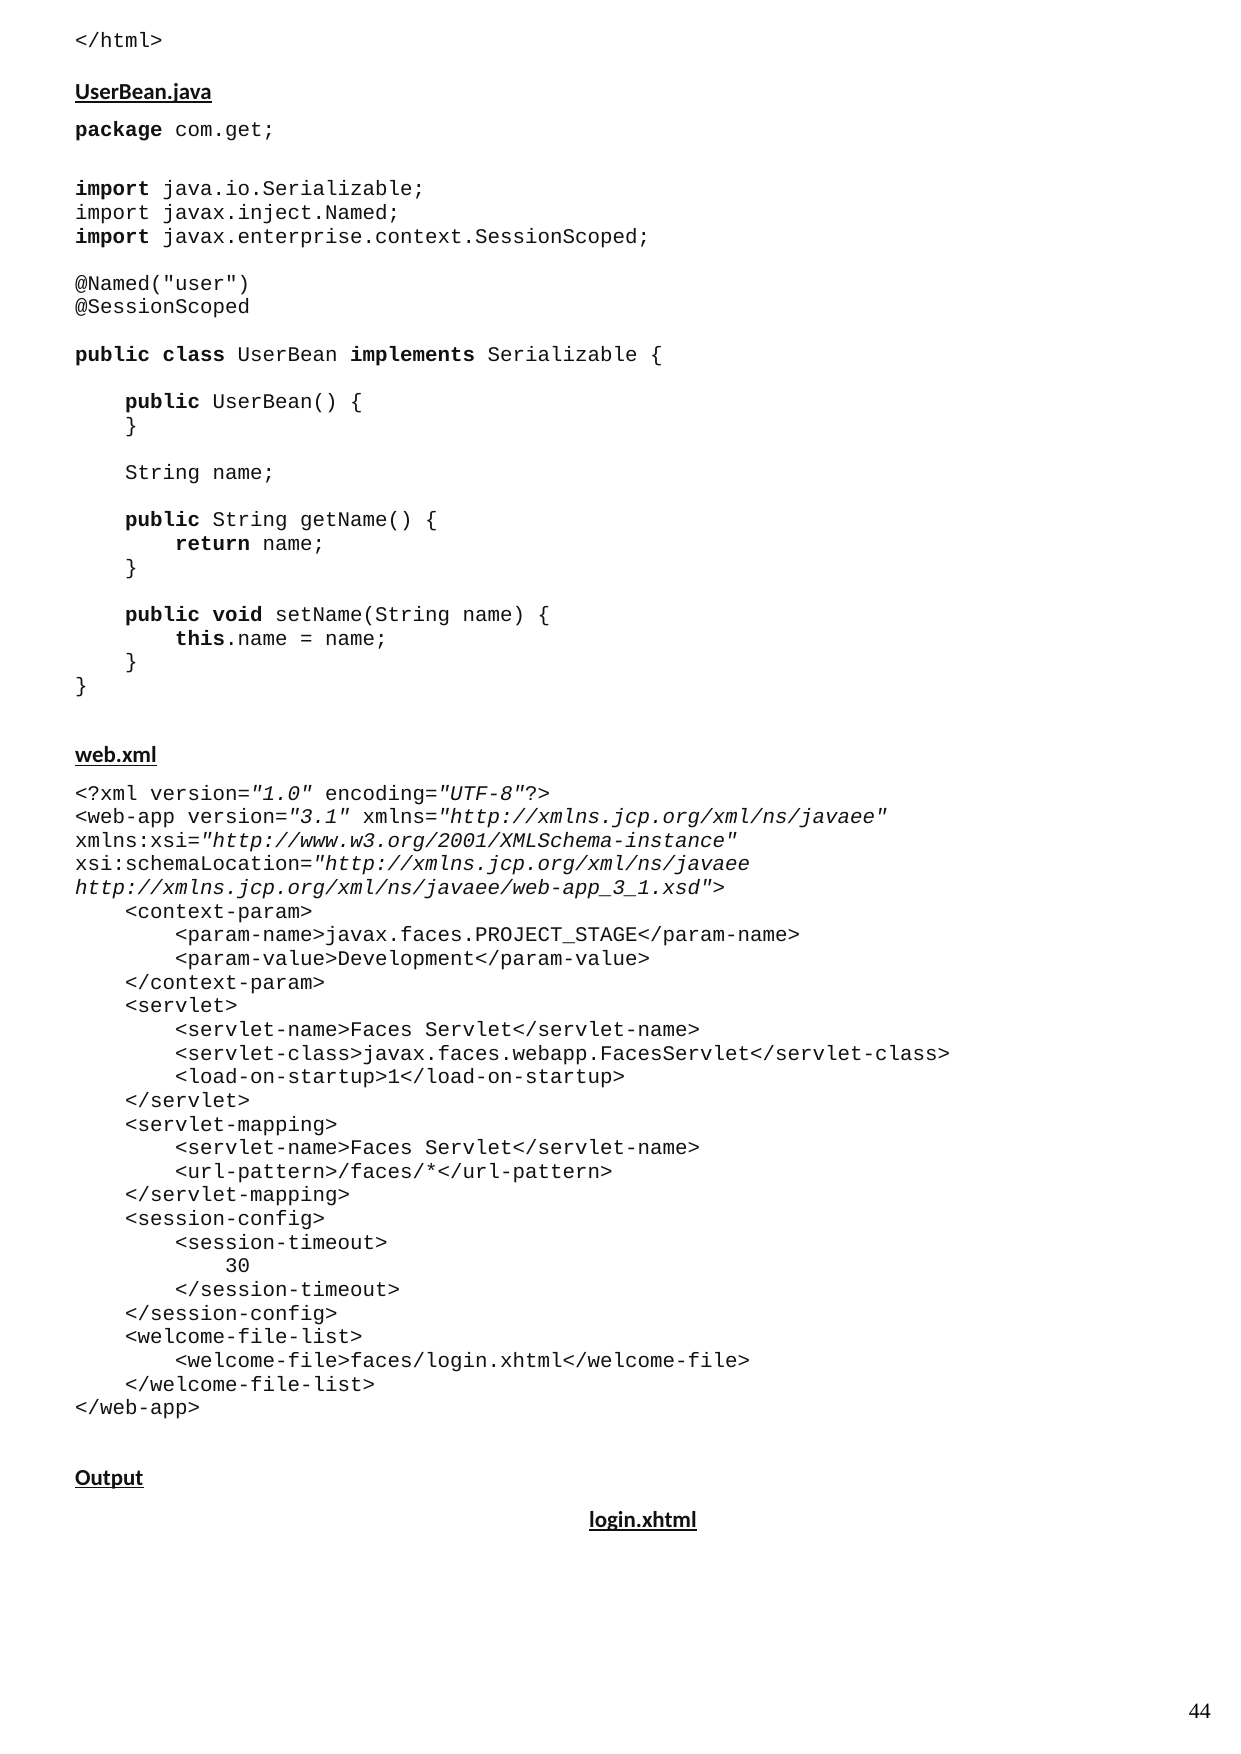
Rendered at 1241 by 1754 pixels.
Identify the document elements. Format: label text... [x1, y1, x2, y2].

text <servlet-class>javax.faces.webapp.FacesServlet</servlet-class> [75, 1043, 1211, 1066]
text <servlet-name>Faces Servlet</servlet-name> [75, 1137, 1211, 1161]
text import javax.enterprise.context.SessionScoped; [75, 226, 1211, 249]
text </html> [75, 30, 1211, 54]
text <servlet-mapping> [75, 1113, 1211, 1137]
text </web-app> [75, 1397, 1211, 1421]
text package com.get; [75, 119, 1211, 143]
text <welcome-file>faces/login.xhtml</welcome-file> [75, 1350, 1211, 1374]
text </session-config> [75, 1303, 1211, 1326]
text <web-app version="3.1" xmlns="http://xmlns.jcp.org/xml/ns/javaee" xmlns:xsi="http://www.w3.org/2001/XMLSchema-instance" xsi:schemaLocation="http://xmlns.jcp.org/xml/ns/javaee http://xmlns.jcp.org/xml/ns/javaee/web-app_3_1.xsd"> [75, 806, 1211, 901]
text <?xml version="1.0" encoding="UTF-8"?> [75, 782, 1211, 806]
text <url-pattern>/faces/*</url-pattern> [75, 1161, 1211, 1184]
text public UserBean() { [75, 391, 1211, 415]
text return name; [75, 533, 1211, 557]
text import java.io.Serializable; [75, 178, 1211, 202]
text web.xml [75, 741, 1211, 768]
text <load-on-startup>1</load-on-startup> [75, 1066, 1211, 1090]
text public class UserBean implements Serializable { [75, 344, 1211, 367]
text import javax.inject.Named; [75, 202, 1211, 226]
text public void setName(String name) { [75, 604, 1211, 628]
text 30 [75, 1255, 1211, 1279]
text <welcome-file-list> [75, 1326, 1211, 1350]
text </context-param> [75, 972, 1211, 995]
text <servlet> [75, 995, 1211, 1019]
text } [75, 557, 1211, 580]
text <session-config> [75, 1208, 1211, 1232]
text <context-param> [75, 901, 1211, 924]
text <param-name>javax.faces.PROJECT_STAGE</param-name> [75, 924, 1211, 948]
text @SessionScoped [75, 297, 1211, 320]
text } [75, 651, 1211, 675]
text } [75, 675, 1211, 698]
text } [75, 415, 1211, 438]
text String name; [75, 462, 1211, 486]
text UserBean.java [75, 77, 1211, 105]
text @Named("user") [75, 273, 1211, 297]
text <servlet-name>Faces Servlet</servlet-name> [75, 1019, 1211, 1043]
text <session-timeout> [75, 1232, 1211, 1255]
text login.xhtml [75, 1505, 1211, 1533]
text Output [75, 1463, 1211, 1491]
text </servlet> [75, 1090, 1211, 1113]
text <param-value>Development</param-value> [75, 948, 1211, 972]
text </welcome-file-list> [75, 1374, 1211, 1397]
text </servlet-mapping> [75, 1184, 1211, 1208]
text public String getName() { [75, 509, 1211, 533]
text this.name = name; [75, 628, 1211, 651]
text </session-timeout> [75, 1279, 1211, 1303]
